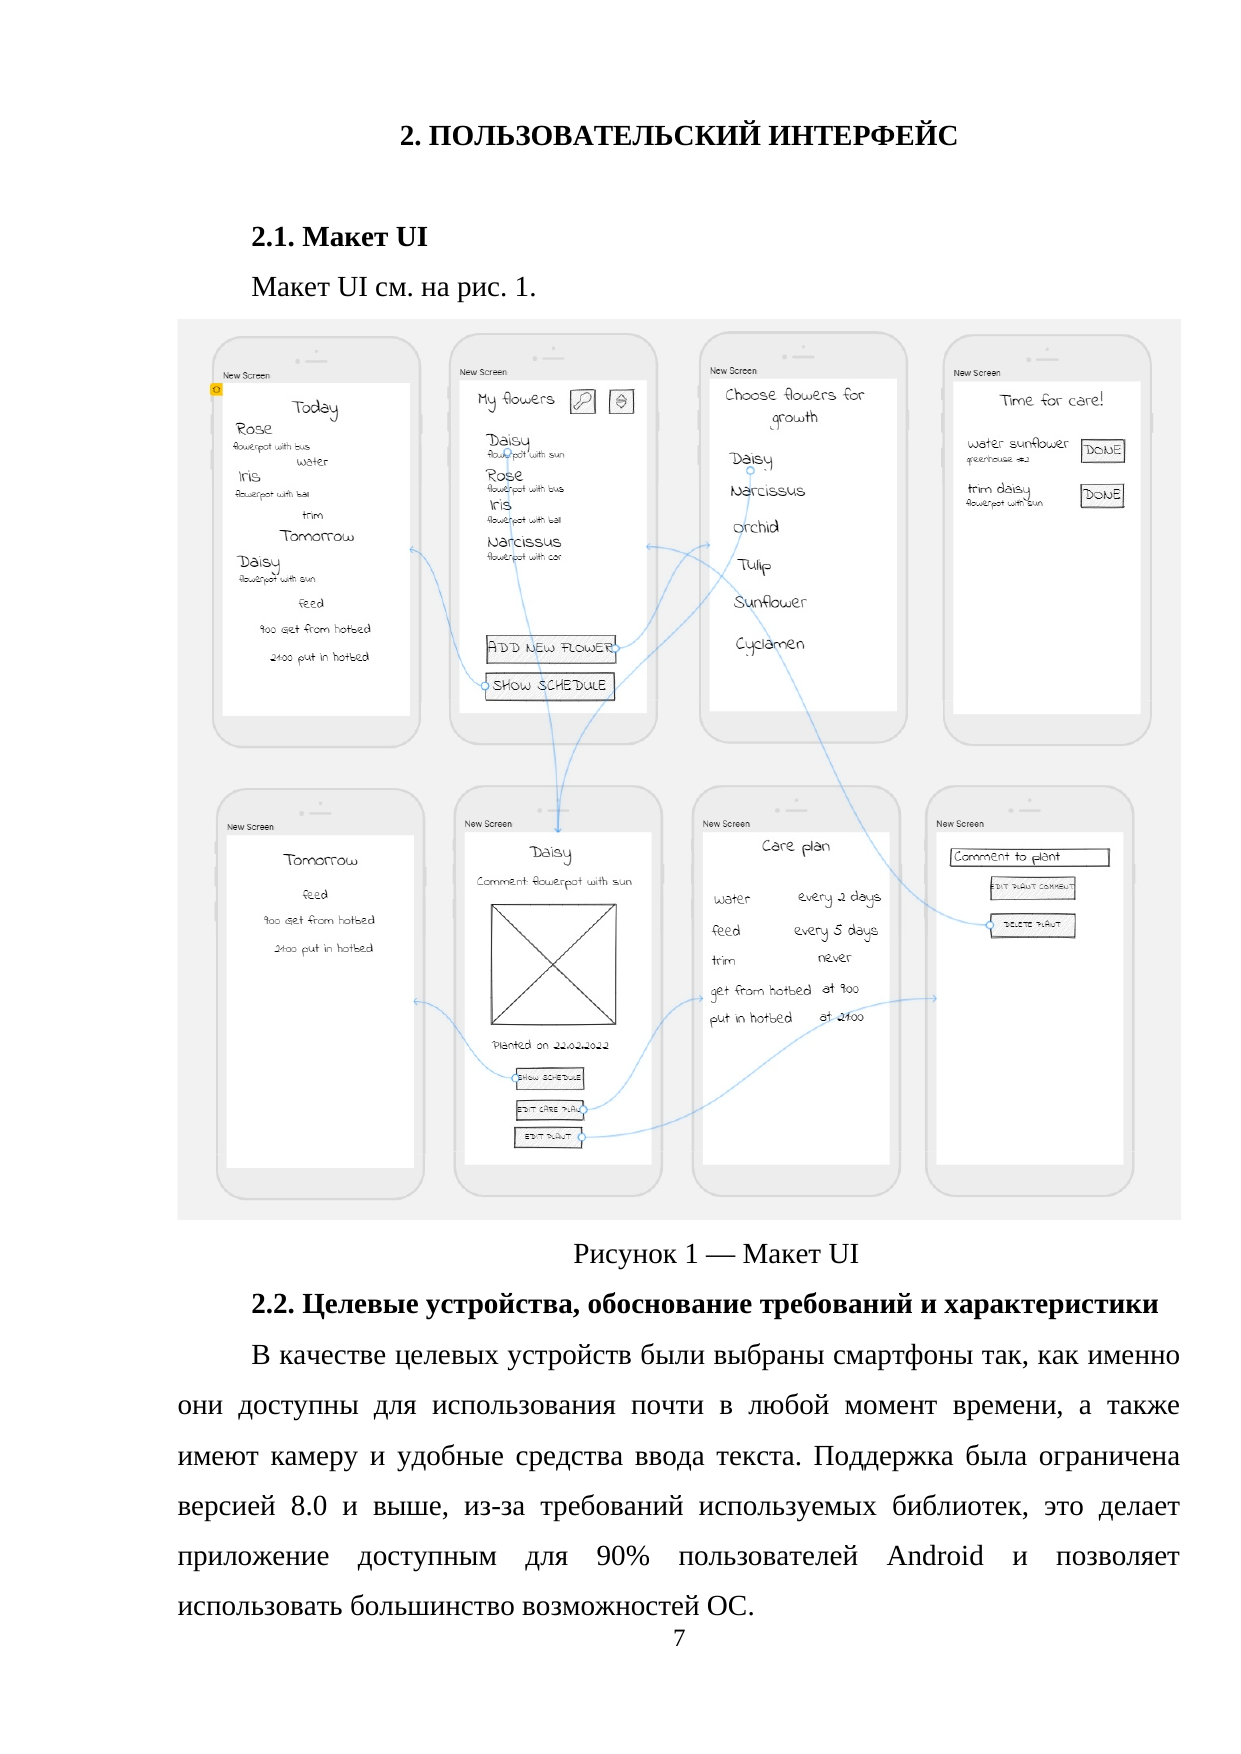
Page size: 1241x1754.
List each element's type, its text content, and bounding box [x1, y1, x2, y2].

text 2.2. Целевые устройства, обоснование требований и характеристики [177, 1287, 1181, 1320]
text Макет UI см. на рис. 1. [177, 269, 1181, 303]
picture [177, 319, 1182, 1220]
text 2.1. Макет UI [177, 219, 1181, 252]
text 2. Пользовательский интерфейс [177, 118, 1181, 152]
text Рисунок 1 — Макет UI [177, 1220, 1181, 1270]
text В качестве целевых устройств были выбраны смартфоны так, как именно они доступны для использования почти в любой момент времени, а также имеют камеру и удобные средства ввода текста. Поддержка была ограничена версией 8.0 и выше, из-за требований используемых библиотек, это делает приложение доступным для 90% пользователей Android и позволяет использовать большинство возможностей ОС. [177, 1337, 1181, 1622]
